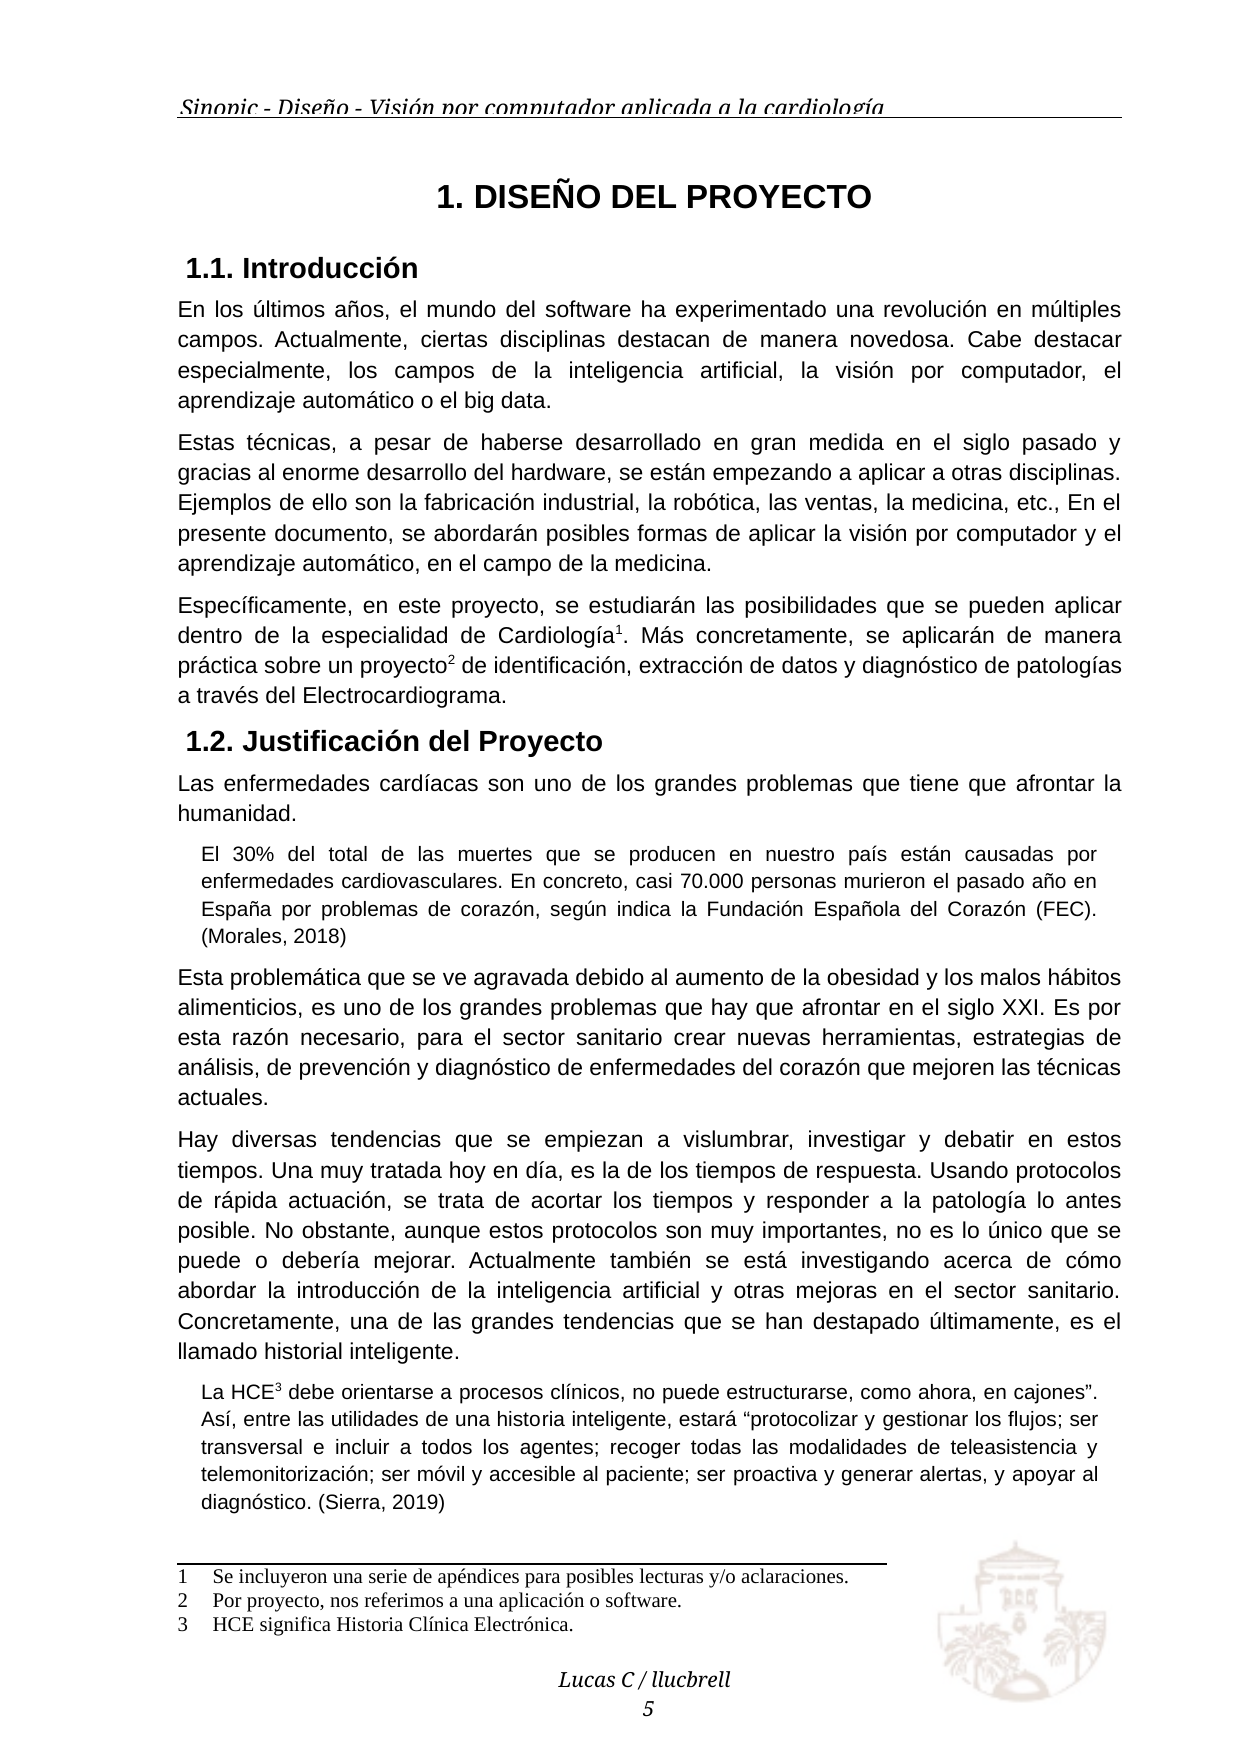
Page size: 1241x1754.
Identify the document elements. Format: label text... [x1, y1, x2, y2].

text Hay diversas tendencias que se empiezan a vislumbrar, investigar y debatir en estos tiempos. Una muy tratada hoy en día, es la de los tiempos de respuesta. Usando protocolos de rápida actuación, se trata de acortar los tiempos y responder a la patología lo antes posible. No obstante, aunque estos protocolos son muy importantes, no es lo único que se puede o debería mejorar. Actualmente también se está investigando acerca de cómo abordar la introducción de la inteligencia artificial y otras mejoras en el sector sanitario. Concretamente, una de las grandes tendencias que se han destapado últimamente, es el llamado historial inteligente. [177, 1126, 1122, 1364]
list Diseño del proyecto [177, 177, 1122, 216]
list Justificación del Proyecto [177, 724, 1122, 758]
text Esta problemática que se ve agravada debido al aumento de la obesidad y los malos hábitos alimenticios, es uno de los grandes problemas que hay que afrontar en el siglo XXI. Es por esta razón necesario, para el sector sanitario crear nuevas herramientas, estrategias de análisis, de prevención y diagnóstico de enfermedades del corazón que mejoren las técnicas actuales. [177, 963, 1122, 1111]
list Específicamente, en este proyecto, se estudiarán las posibilidades que se pueden aplicar dentro de la especialidad de Cardiología. Más concretamente, se aplicarán de manera práctica sobre un proyecto de identificación, extracción de datos y diagnóstico de patologías a través del Electrocardiograma. [177, 592, 1122, 709]
list Se incluyeron una serie de apéndices para posibles lecturas y/o aclaraciones. [177, 1564, 1122, 1588]
text Las enfermedades cardíacas son uno de los grandes problemas que tiene que afrontar la humanidad. [177, 769, 1122, 826]
list Estas técnicas, a pesar de haberse desarrollado en gran medida en el siglo pasado y gracias al enorme desarrollo del hardware, se están empezando a aplicar a otras disciplinas. Ejemplos de ello son la fabricación industrial, la robótica, las ventas, la medicina, etc., En el presente documento, se abordarán posibles formas de aplicar la visión por computador y el aprendizaje automático, en el campo de la medicina. [177, 429, 1122, 576]
list Por proyecto, nos referimos a una aplicación o software. [177, 1588, 1122, 1612]
text HCE significa Historia Clínica Electrónica. [177, 1612, 1122, 1636]
list Introducción [177, 251, 1122, 284]
text La HCE debe orientarse a procesos clínicos, no puede estructurarse, como ahora, en cajones”. Así, entre las utilidades de una historia inteligente, estará “protocolizar y gestionar los flujos; ser transversal e incluir a todos los agentes; recoger todas las modalidades de teleasistencia y telemonitorización; ser móvil y accesible al paciente; ser proactiva y generar alertas, y apoyar al diagnóstico. (Sierra, 2019) [201, 1380, 1098, 1514]
text El 30% del total de las muertes que se producen en nuestro país están causadas por enfermedades cardiovasculares. En concreto, casi 70.000 personas murieron el pasado año en España por problemas de corazón, según indica la Fundación Española del Corazón (FEC). (Morales, 2018) [201, 842, 1098, 948]
list En los últimos años, el mundo del software ha experimentado una revolución en múltiples campos. Actualmente, ciertas disciplinas destacan de manera novedosa. Cabe destacar especialmente, los campos de la inteligencia artificial, la visión por computador, el aprendizaje automático o el big data. [177, 296, 1122, 413]
